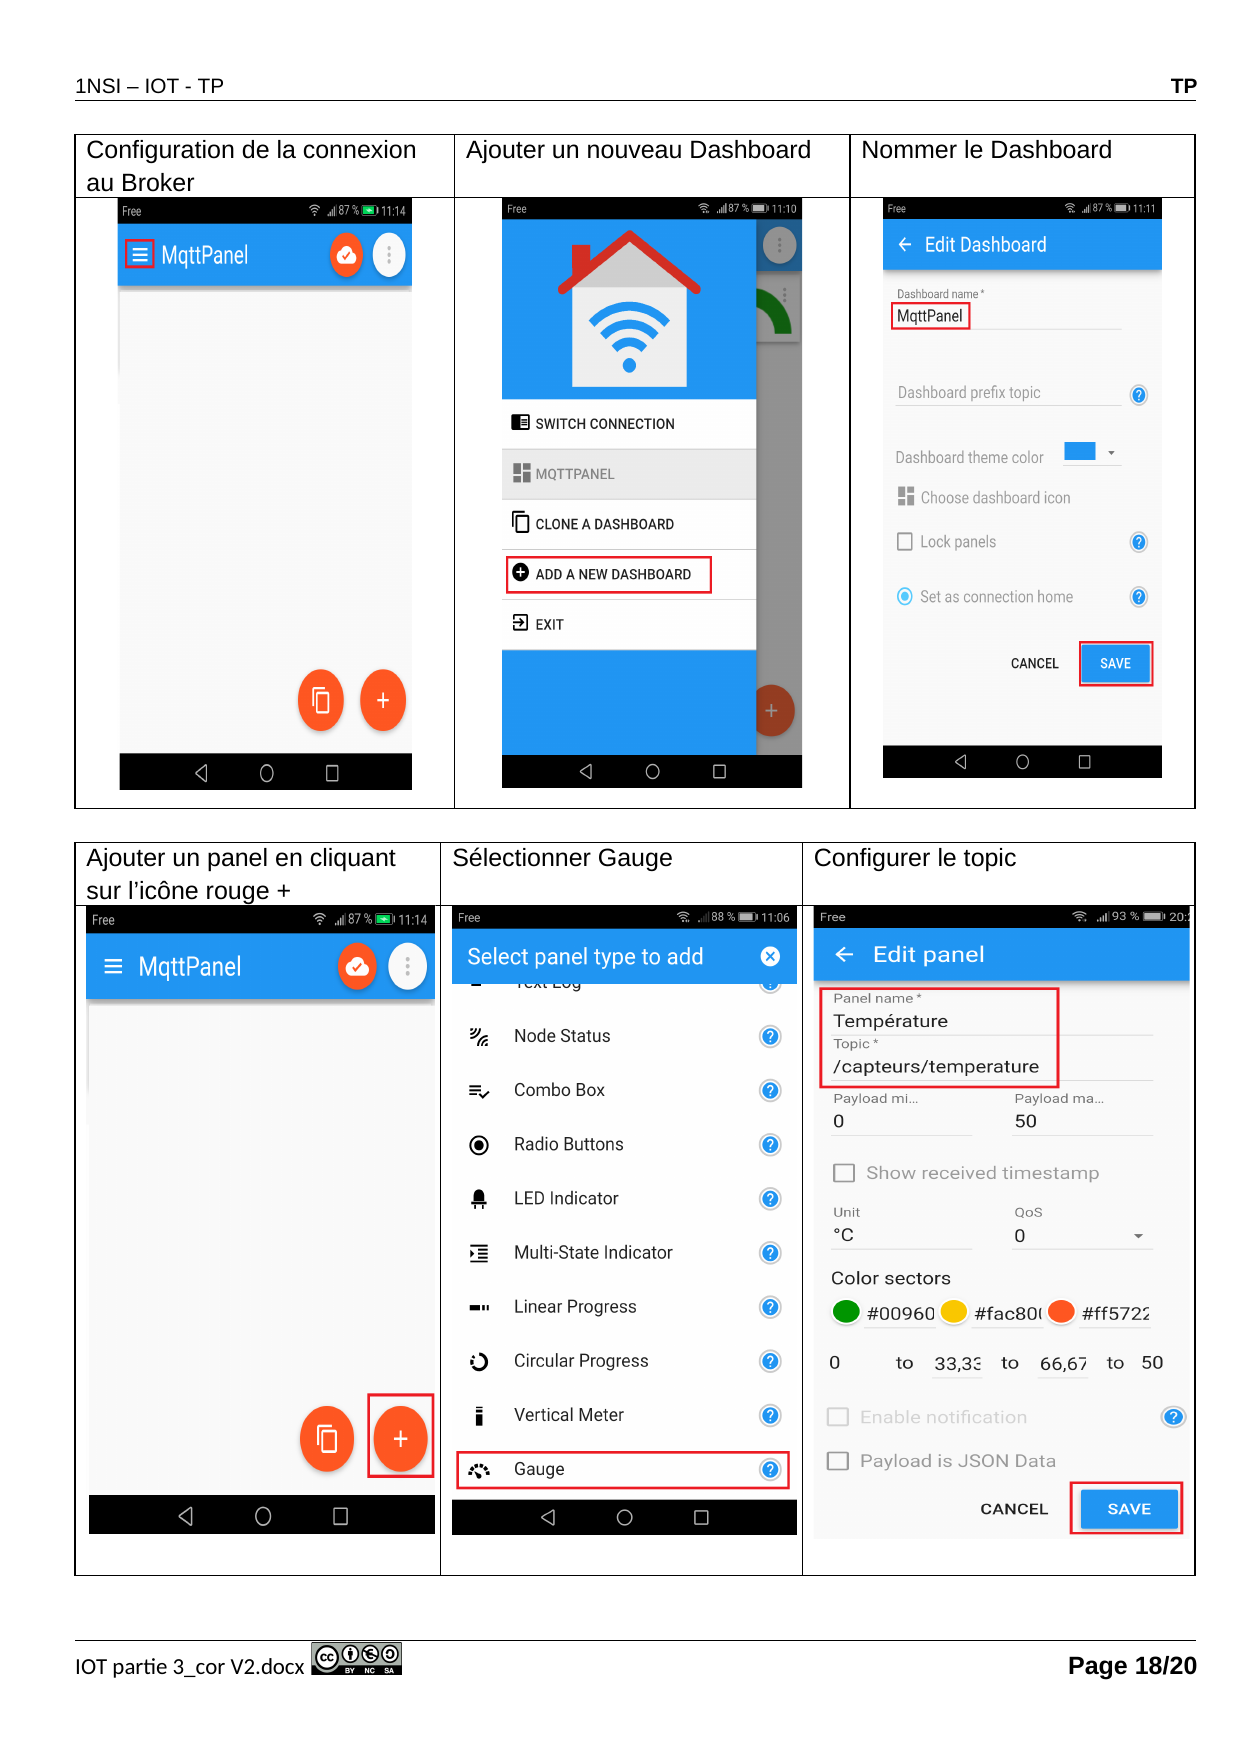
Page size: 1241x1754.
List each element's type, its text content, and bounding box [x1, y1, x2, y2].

table_header Nommer le Dashboard [851, 135, 1194, 197]
table_cell [76, 198, 454, 808]
table_header Configuration de la connexion au Broker [76, 135, 454, 197]
table_cell [76, 906, 440, 1575]
table_cell [803, 906, 1194, 1575]
table_cell [455, 198, 849, 808]
table_header Configurer le topic [803, 843, 1194, 905]
table_header Ajouter un nouveau Dashboard [455, 135, 849, 197]
table_header Ajouter un panel en cliquant sur l’icône rouge + [76, 843, 440, 905]
table_cell [851, 198, 1194, 808]
table_cell [441, 906, 802, 1575]
picture [311, 1642, 402, 1675]
table_header Sélectionner Gauge [441, 843, 802, 905]
